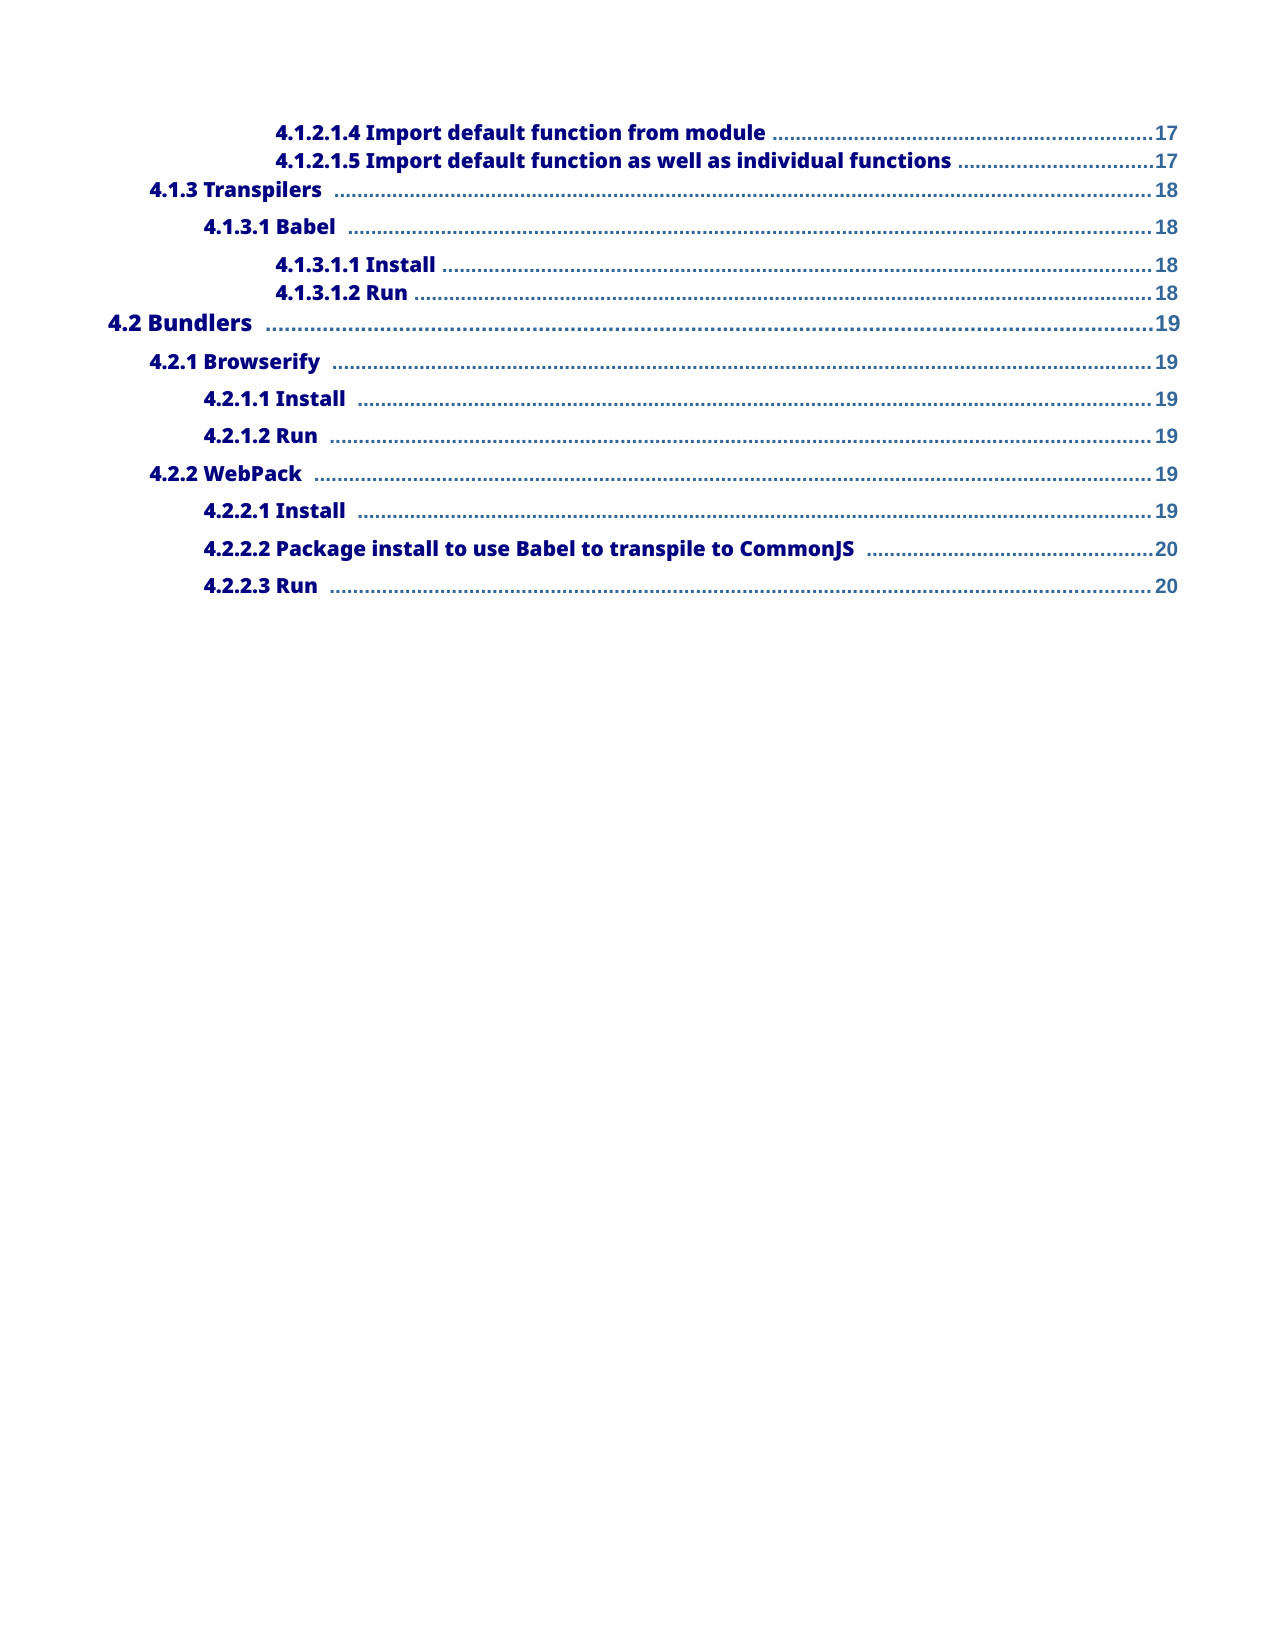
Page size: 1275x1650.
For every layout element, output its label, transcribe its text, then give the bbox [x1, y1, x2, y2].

text 4.1.2.1.4 Import default function from module 17 [75, 118, 1200, 147]
text 4.1.3.1.1 Install 18 [75, 250, 1200, 278]
text 4.2 Bundlers 19 [75, 307, 1200, 338]
text 4.1.3.1 Babel 18 [75, 212, 1200, 241]
text 4.2.1 Browserify 19 [75, 347, 1200, 375]
text 4.2.1.2 Run 19 [75, 422, 1200, 450]
text 4.2.2 WebPack 19 [75, 459, 1200, 487]
text 4.1.3 Transpilers 18 [75, 175, 1200, 203]
text 4.2.2.3 Run 20 [75, 571, 1200, 600]
text 4.2.1.1 Install 19 [75, 384, 1200, 413]
text 4.2.2.1 Install 19 [75, 496, 1200, 525]
text 4.2.2.2 Package install to use Babel to transpile to CommonJS 20 [75, 534, 1200, 562]
text 4.1.3.1.2 Run 18 [75, 278, 1200, 307]
text 4.1.2.1.5 Import default function as well as individual functions 17 [75, 147, 1200, 175]
